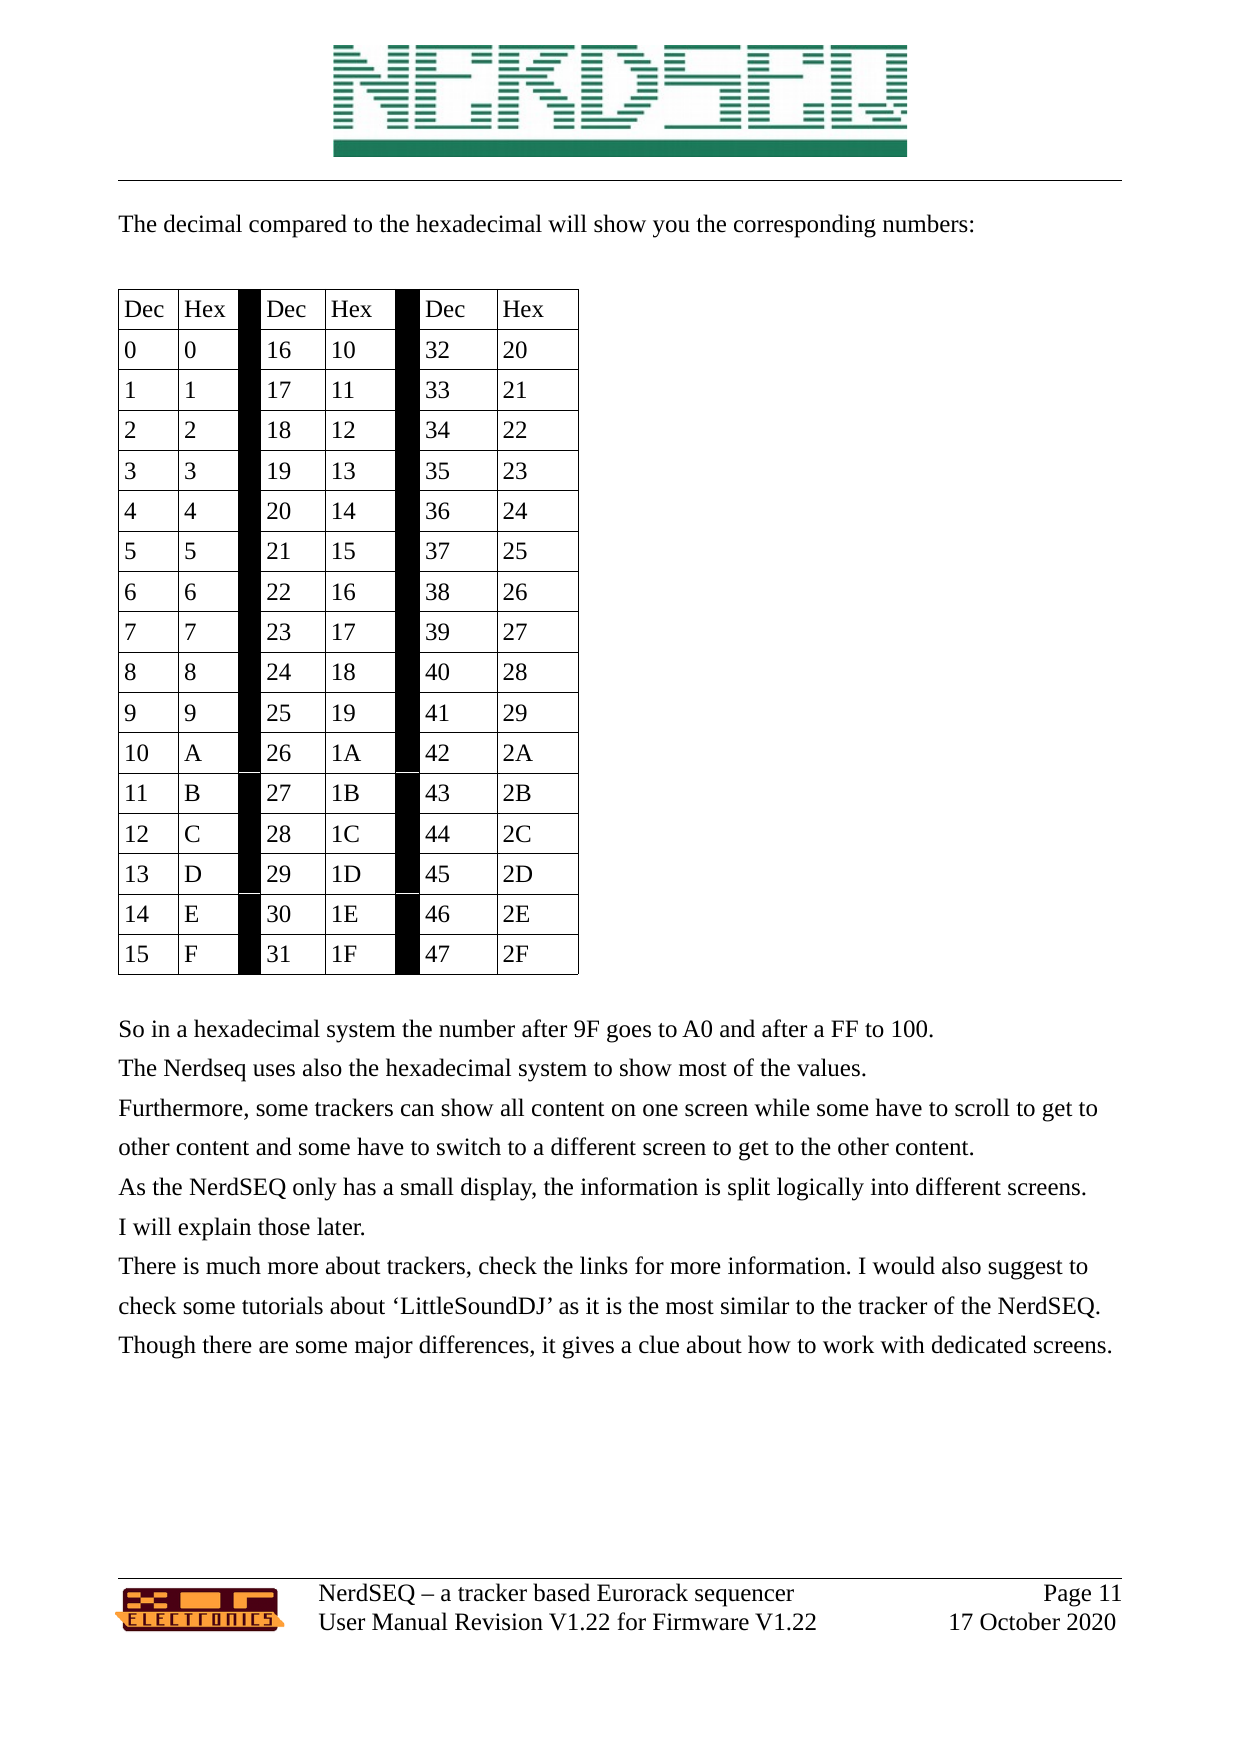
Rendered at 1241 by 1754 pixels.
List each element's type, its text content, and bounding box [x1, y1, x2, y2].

table_cell 8 [119, 653, 178, 692]
table_cell 23 [498, 451, 578, 490]
table_cell 19 [261, 451, 325, 490]
table_cell [239, 854, 260, 893]
table_cell 25 [261, 693, 325, 732]
table_cell 11 [119, 774, 178, 813]
picture [115, 1584, 285, 1634]
table_cell 2 [119, 411, 178, 450]
table_cell 36 [420, 491, 497, 531]
table_cell [239, 411, 260, 450]
table_cell [239, 733, 260, 772]
table_cell 43 [420, 774, 497, 813]
table_cell 38 [420, 572, 497, 611]
table_cell [239, 330, 260, 369]
table_cell [396, 693, 419, 732]
table_cell 2E [498, 895, 578, 934]
text The decimal compared to the hexadecimal will show you the corresponding numbers: [118, 209, 1122, 238]
table_cell [396, 330, 419, 369]
table_cell [396, 532, 419, 571]
table_cell 9 [179, 693, 238, 732]
table_cell 16 [261, 330, 325, 369]
table_cell [396, 411, 419, 450]
table_cell 47 [420, 935, 497, 974]
table_cell 29 [261, 854, 325, 893]
table_cell B [179, 774, 238, 813]
table_cell 34 [420, 411, 497, 450]
table_cell D [179, 854, 238, 893]
text As the NerdSEQ only has a small display, the information is split logically into different screens. [118, 1172, 1122, 1201]
table_cell 26 [498, 572, 578, 611]
table_header Hex [179, 290, 238, 329]
table_cell 23 [261, 612, 325, 652]
text So in a hexadecimal system the number after 9F goes to A0 and after a FF to 100. [118, 1014, 1122, 1042]
table_cell [396, 612, 419, 652]
table_cell 5 [179, 532, 238, 571]
text Though there are some major differences, it gives a clue about how to work with dedicated screens. [118, 1330, 1122, 1359]
table_cell 26 [261, 733, 325, 772]
table_cell [239, 451, 260, 490]
picture [333, 45, 908, 157]
table_cell 4 [179, 491, 238, 531]
table_cell 1 [179, 370, 238, 410]
table_cell 20 [498, 330, 578, 369]
text Furthermore, some trackers can show all content on one screen while some have to scroll to get to other content and some have to switch to a different screen to get to the other content. [118, 1093, 1122, 1161]
table_cell [396, 814, 419, 853]
table_cell 22 [498, 411, 578, 450]
table_header [239, 290, 260, 329]
table_cell 1C [326, 814, 395, 853]
table_cell A [179, 733, 238, 772]
table_cell [396, 895, 419, 934]
table_cell 11 [326, 370, 395, 410]
table_cell 14 [119, 895, 178, 934]
table_cell 20 [261, 491, 325, 531]
table_cell 42 [420, 733, 497, 772]
table_cell 32 [420, 330, 497, 369]
table_header Dec [420, 290, 497, 329]
table_cell 16 [326, 572, 395, 611]
table_cell 37 [420, 532, 497, 571]
text The Nerdseq uses also the hexadecimal system to show most of the values. [118, 1053, 1122, 1082]
table_cell 24 [498, 491, 578, 531]
table_cell 0 [119, 330, 178, 369]
table_cell 44 [420, 814, 497, 853]
table_cell 39 [420, 612, 497, 652]
table_cell 10 [326, 330, 395, 369]
table_cell 21 [261, 532, 325, 571]
table_cell [396, 854, 419, 893]
table_cell 40 [420, 653, 497, 692]
table_cell 1F [326, 935, 395, 974]
table_cell 24 [261, 653, 325, 692]
table_cell 28 [498, 653, 578, 692]
table_cell 2B [498, 774, 578, 813]
table_cell [239, 935, 260, 974]
table_cell [396, 653, 419, 692]
table_cell [239, 370, 260, 410]
table_cell 1E [326, 895, 395, 934]
table_cell 15 [119, 935, 178, 974]
table_cell 2F [498, 935, 578, 974]
table_cell [239, 491, 260, 531]
table_cell [396, 935, 419, 974]
table_cell 13 [326, 451, 395, 490]
table_cell 2D [498, 854, 578, 893]
table_cell 22 [261, 572, 325, 611]
table_cell 0 [179, 330, 238, 369]
table_cell [396, 572, 419, 611]
table_cell 8 [179, 653, 238, 692]
table_cell [396, 370, 419, 410]
table_cell 6 [179, 572, 238, 611]
table_cell 1B [326, 774, 395, 813]
table_cell 28 [261, 814, 325, 853]
table_cell 2 [179, 411, 238, 450]
table_cell 21 [498, 370, 578, 410]
table_header Hex [498, 290, 578, 329]
table_header Hex [326, 290, 395, 329]
table_header [396, 290, 419, 329]
table_cell 19 [326, 693, 395, 732]
table_cell F [179, 935, 238, 974]
table_cell [239, 693, 260, 732]
table_cell 12 [119, 814, 178, 853]
table_cell 13 [119, 854, 178, 893]
table_cell 7 [179, 612, 238, 652]
table_cell [239, 532, 260, 571]
table_cell [396, 733, 419, 772]
table_cell 33 [420, 370, 497, 410]
table_cell 35 [420, 451, 497, 490]
table_cell [396, 491, 419, 531]
table_cell 27 [498, 612, 578, 652]
table_cell 30 [261, 895, 325, 934]
table_cell [239, 612, 260, 652]
table_cell 18 [261, 411, 325, 450]
table_cell 3 [179, 451, 238, 490]
table_cell 27 [261, 774, 325, 813]
table_cell 17 [326, 612, 395, 652]
table_cell 17 [261, 370, 325, 410]
table_cell [239, 814, 260, 853]
table_cell 3 [119, 451, 178, 490]
table_cell [239, 653, 260, 692]
table_cell [239, 774, 260, 813]
table_cell 4 [119, 491, 178, 531]
table_cell 14 [326, 491, 395, 531]
table_cell 1D [326, 854, 395, 893]
table_cell 18 [326, 653, 395, 692]
table_cell 12 [326, 411, 395, 450]
text I will explain those later. [118, 1212, 1122, 1240]
table_cell 41 [420, 693, 497, 732]
table_cell E [179, 895, 238, 934]
table_cell 10 [119, 733, 178, 772]
table_cell [396, 774, 419, 813]
table_cell 5 [119, 532, 178, 571]
table_cell 6 [119, 572, 178, 611]
table_cell 25 [498, 532, 578, 571]
table_cell C [179, 814, 238, 853]
table_cell 2A [498, 733, 578, 772]
table_header Dec [261, 290, 325, 329]
table_cell 46 [420, 895, 497, 934]
text There is much more about trackers, check the links for more information. I would also suggest to check some tutorials about ‘LittleSoundDJ’ as it is the most similar to the tracker of the NerdSEQ. [118, 1251, 1122, 1319]
table_cell [239, 572, 260, 611]
table_cell 7 [119, 612, 178, 652]
table_cell [396, 451, 419, 490]
table_cell 45 [420, 854, 497, 893]
table_cell 1 [119, 370, 178, 410]
table_header Dec [119, 290, 178, 329]
table_cell 9 [119, 693, 178, 732]
table_cell [239, 895, 260, 934]
table_cell 15 [326, 532, 395, 571]
table_cell 29 [498, 693, 578, 732]
table_cell 1A [326, 733, 395, 772]
table_cell 2C [498, 814, 578, 853]
table_cell 31 [261, 935, 325, 974]
